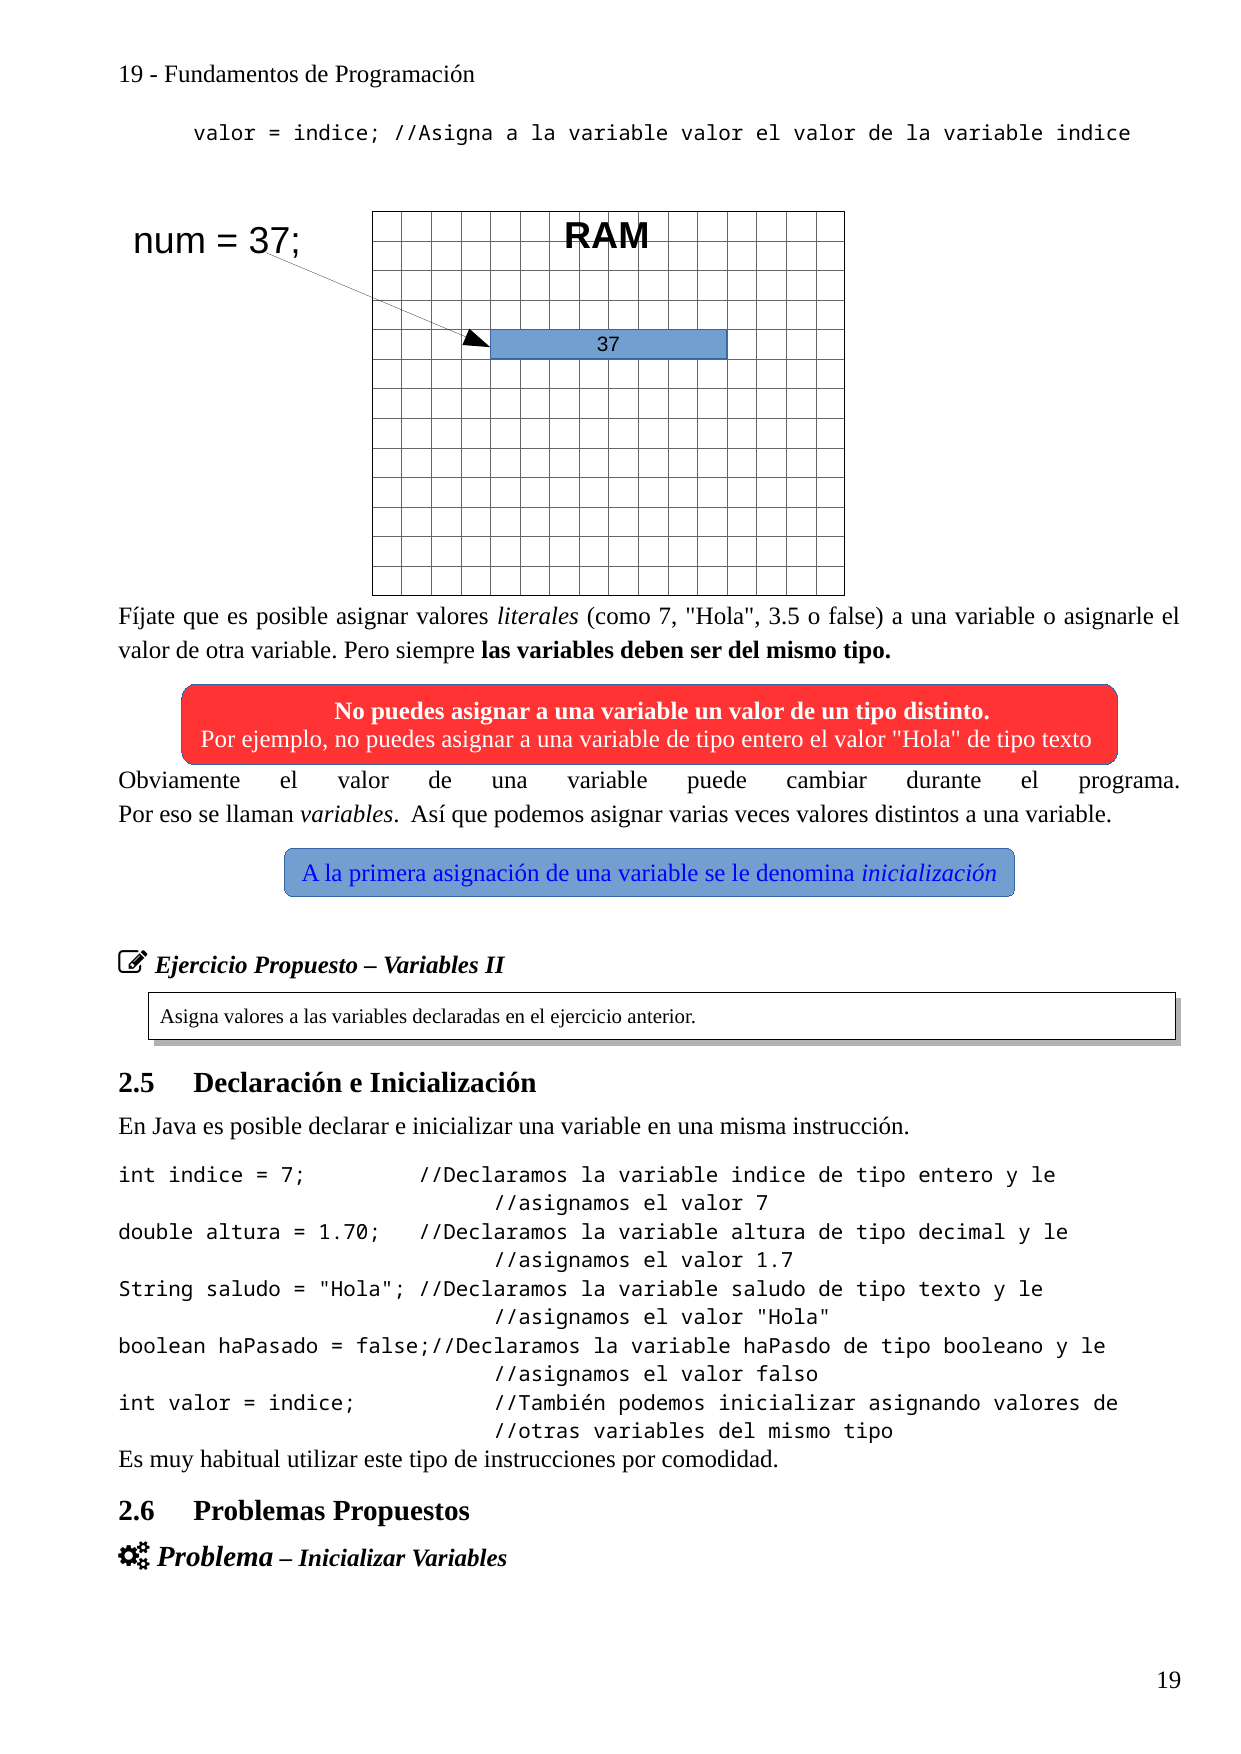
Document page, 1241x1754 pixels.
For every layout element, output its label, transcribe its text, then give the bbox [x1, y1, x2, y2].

subtitle Problemas Propuestos [118, 1493, 1181, 1527]
text String saludo = "Hola"; //Declaramos la variable saludo de tipo texto y le [118, 1274, 1181, 1302]
text En Java es posible declarar e inicializar una variable en una misma instrucción. [118, 1111, 1181, 1140]
text Asigna valores a las variables declaradas en el ejercicio anterior. [149, 993, 1175, 1039]
text Es muy habitual utilizar este tipo de instrucciones por comodidad. [118, 1444, 1181, 1473]
text valor = indice; //Asigna a la variable valor el valor de la variable indice [118, 118, 1181, 146]
subtitle Declaración e Inicialización [118, 1065, 1181, 1098]
text double altura = 1.70; //Declaramos la variable altura de tipo decimal y le [118, 1217, 1181, 1245]
text //otras variables del mismo tipo [118, 1416, 1181, 1444]
text  Problema – Inicializar Variables [118, 1539, 1181, 1573]
text int indice = 7; //Declaramos la variable indice de tipo entero y le [118, 1160, 1181, 1188]
text  Ejercicio Propuesto – Variables II [118, 946, 1181, 979]
text boolean haPasado = false;//Declaramos la variable haPasdo de tipo booleano y le [118, 1331, 1181, 1359]
text //asignamos el valor falso [118, 1359, 1181, 1388]
text int valor = indice; //También podemos inicializar asignando valores de [118, 1388, 1181, 1416]
text //asignamos el valor "Hola" [118, 1302, 1181, 1331]
text //asignamos el valor 1.7 [118, 1245, 1181, 1274]
text Fíjate que es posible asignar valores literales (como 7, "Hola", 3.5 o false) a una variable o asignarle el valor de otra variable. Pero siempre las variables deben ser del mismo tipo. [118, 234, 1181, 664]
text //asignamos el valor 7 [118, 1188, 1181, 1217]
text Obviamente el valor de una variable puede cambiar durante el programa. Por eso se llaman variables. Así que podemos asignar varias veces valores distintos a una variable. [118, 765, 1181, 828]
